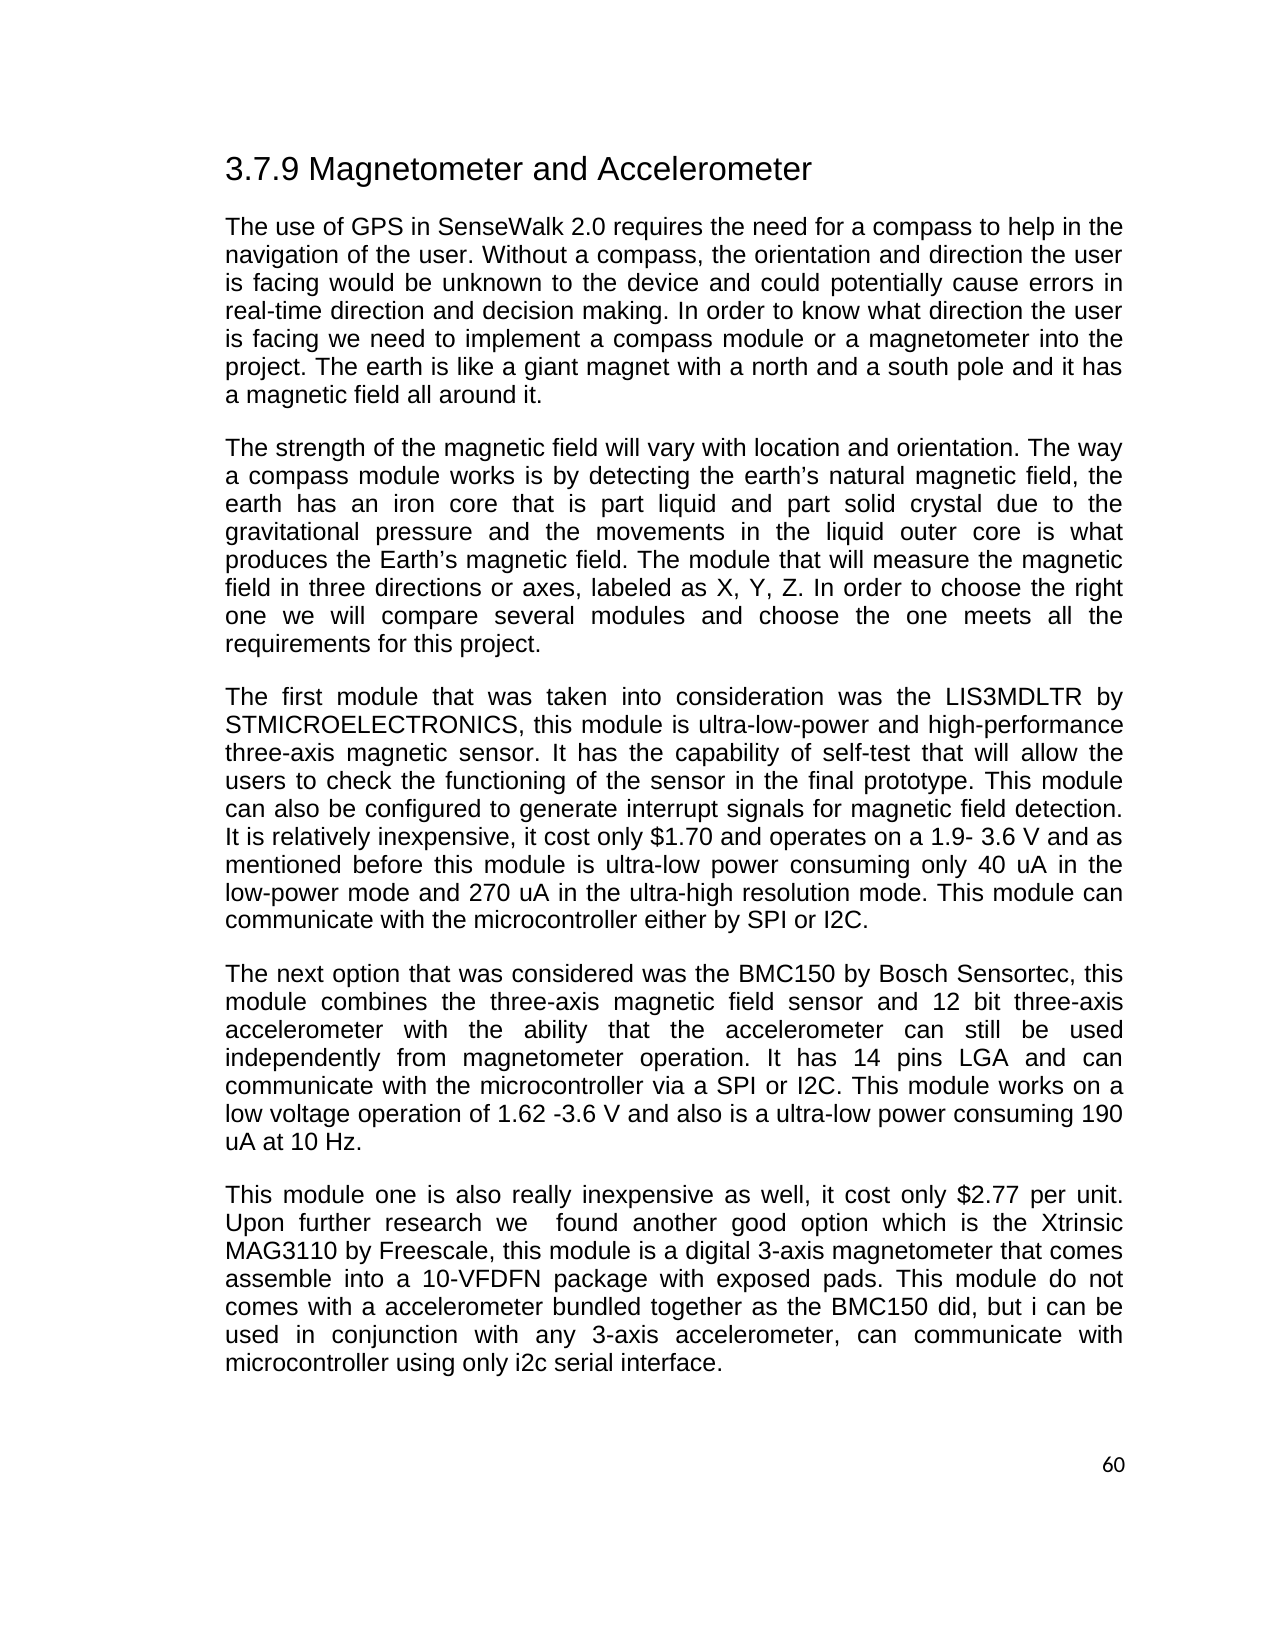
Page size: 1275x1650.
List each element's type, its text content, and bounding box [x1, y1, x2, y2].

text 3.7.9 Magnetometer and Accelerometer [225, 150, 1125, 187]
text This module one is also really inexpensive as well, it cost only $2.77 per unit. Upon further research we found another good option which is the Xtrinsic MAG3110 by Freescale, this module is a digital 3-axis magnetometer that comes assemble into a 10-VFDFN package with exposed pads. This module do not comes with a accelerometer bundled together as the BMC150 did, but i can be used in conjunction with any 3-axis accelerometer, can communicate with microcontroller using only i2c serial interface. [225, 1181, 1125, 1376]
text The first module that was taken into consideration was the LIS3MDLTR by STMICROELECTRONICS, this module is ultra-low-power and high-performance three-axis magnetic sensor. It has the capability of self-test that will allow the users to check the functioning of the sensor in the final prototype. This module can also be configured to generate interrupt signals for magnetic field detection. It is relatively inexpensive, it cost only $1.70 and operates on a 1.9- 3.6 V and as mentioned before this module is ultra-low power consuming only 40 uA in the low-power mode and 270 uA in the ultra-high resolution mode. This module can communicate with the microcontroller either by SPI or I2C. [225, 683, 1125, 934]
text The use of GPS in SenseWalk 2.0 requires the need for a compass to help in the navigation of the user. Without a compass, the orientation and direction the user is facing would be unknown to the device and could potentially cause errors in real-time direction and decision making. In order to know what direction the user is facing we need to implement a compass module or a magnetometer into the project. The earth is like a giant magnet with a north and a south pole and it has a magnetic field all around it. [225, 213, 1125, 408]
text The next option that was considered was the BMC150 by Bosch Sensortec, this module combines the three-axis magnetic field sensor and 12 bit three-axis accelerometer with the ability that the accelerometer can still be used independently from magnetometer operation. It has 14 pins LGA and can communicate with the microcontroller via a SPI or I2C. This module works on a low voltage operation of 1.62 -3.6 V and also is a ultra-low power consuming 190 uA at 10 Hz. [225, 960, 1125, 1155]
text The strength of the magnetic field will vary with location and orientation. The way a compass module works is by detecting the earth’s natural magnetic field, the earth has an iron core that is part liquid and part solid crystal due to the gravitational pressure and the movements in the liquid outer core is what produces the Earth’s magnetic field. The module that will measure the magnetic field in three directions or axes, labeled as X, Y, Z. In order to choose the right one we will compare several modules and choose the one meets all the requirements for this project. [225, 434, 1125, 657]
